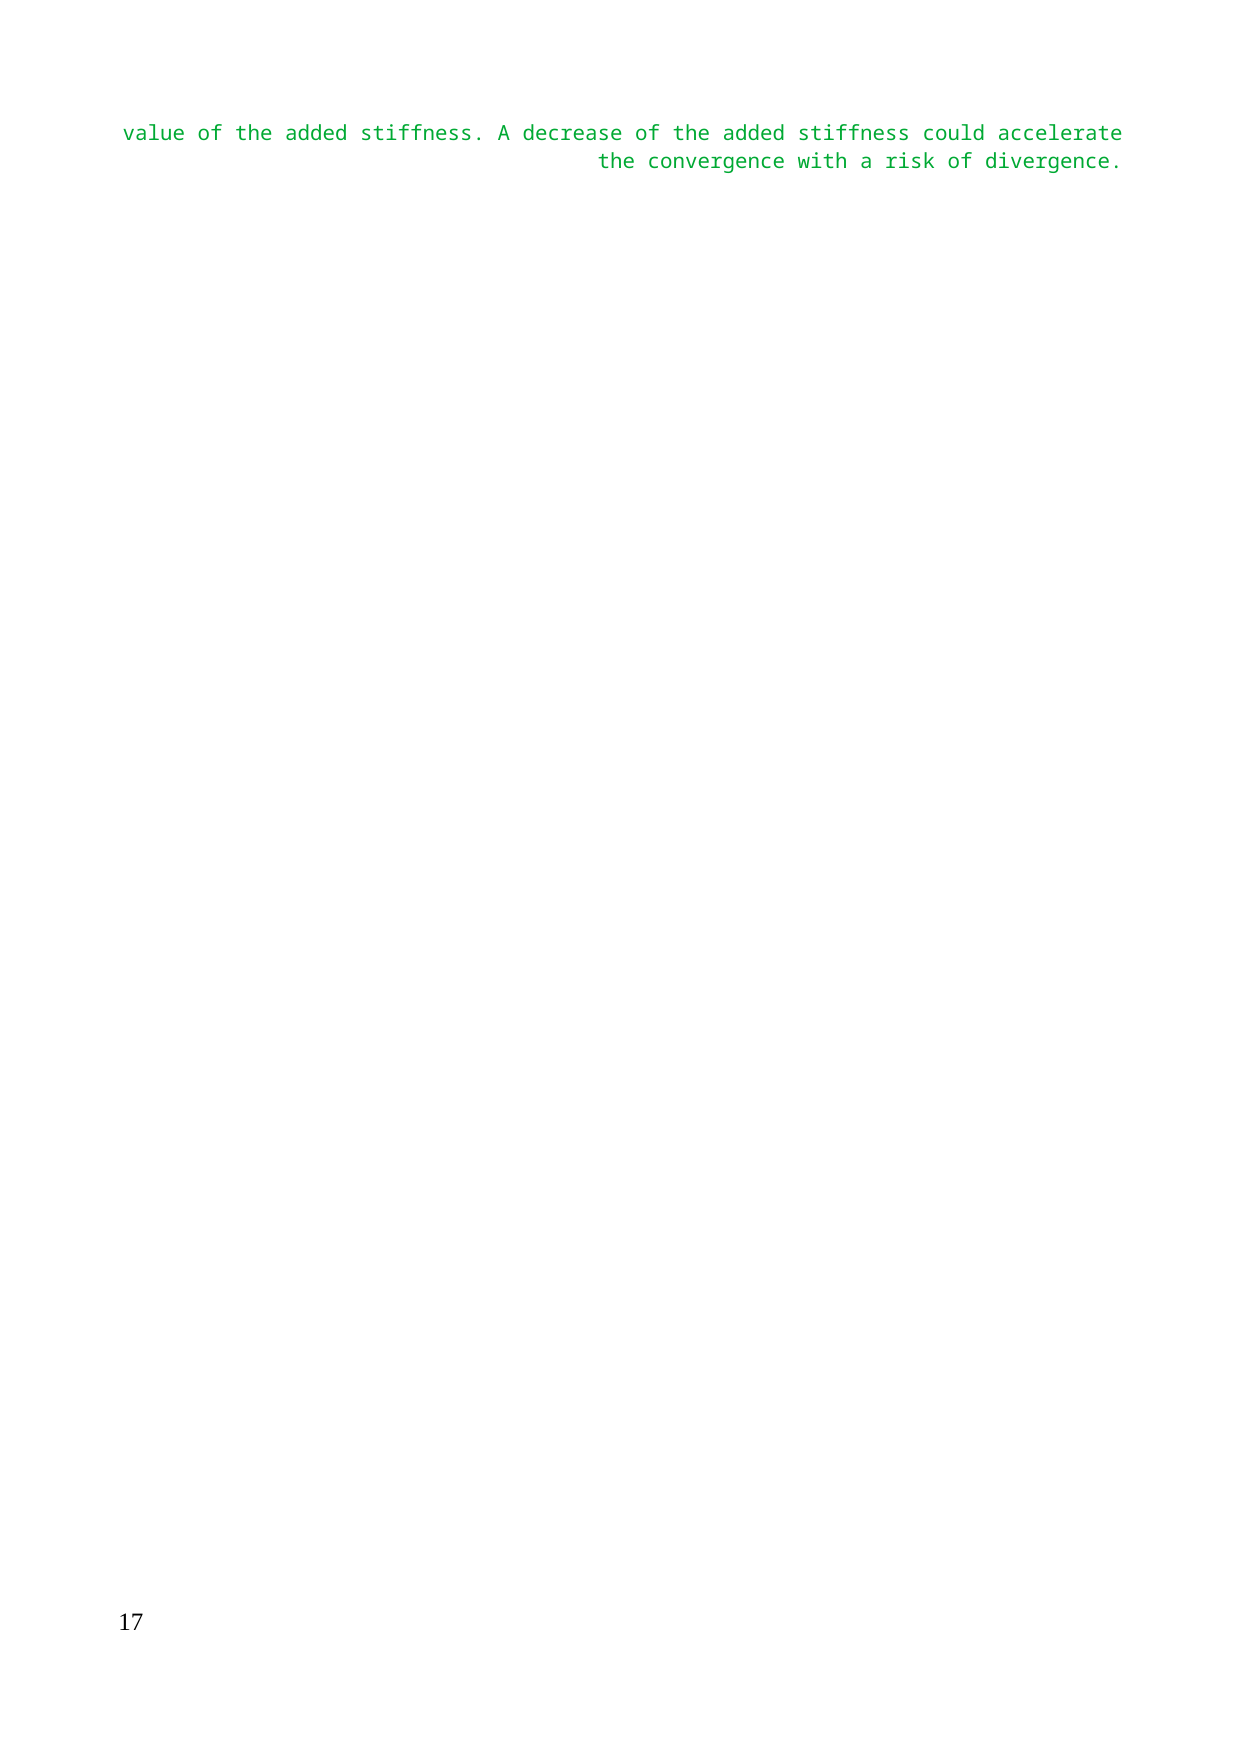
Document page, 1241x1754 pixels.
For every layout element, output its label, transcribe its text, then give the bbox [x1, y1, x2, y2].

text value of the added stiffness. A decrease of the added stiffness could accelerate the convergence with a risk of divergence. [118, 118, 1122, 175]
